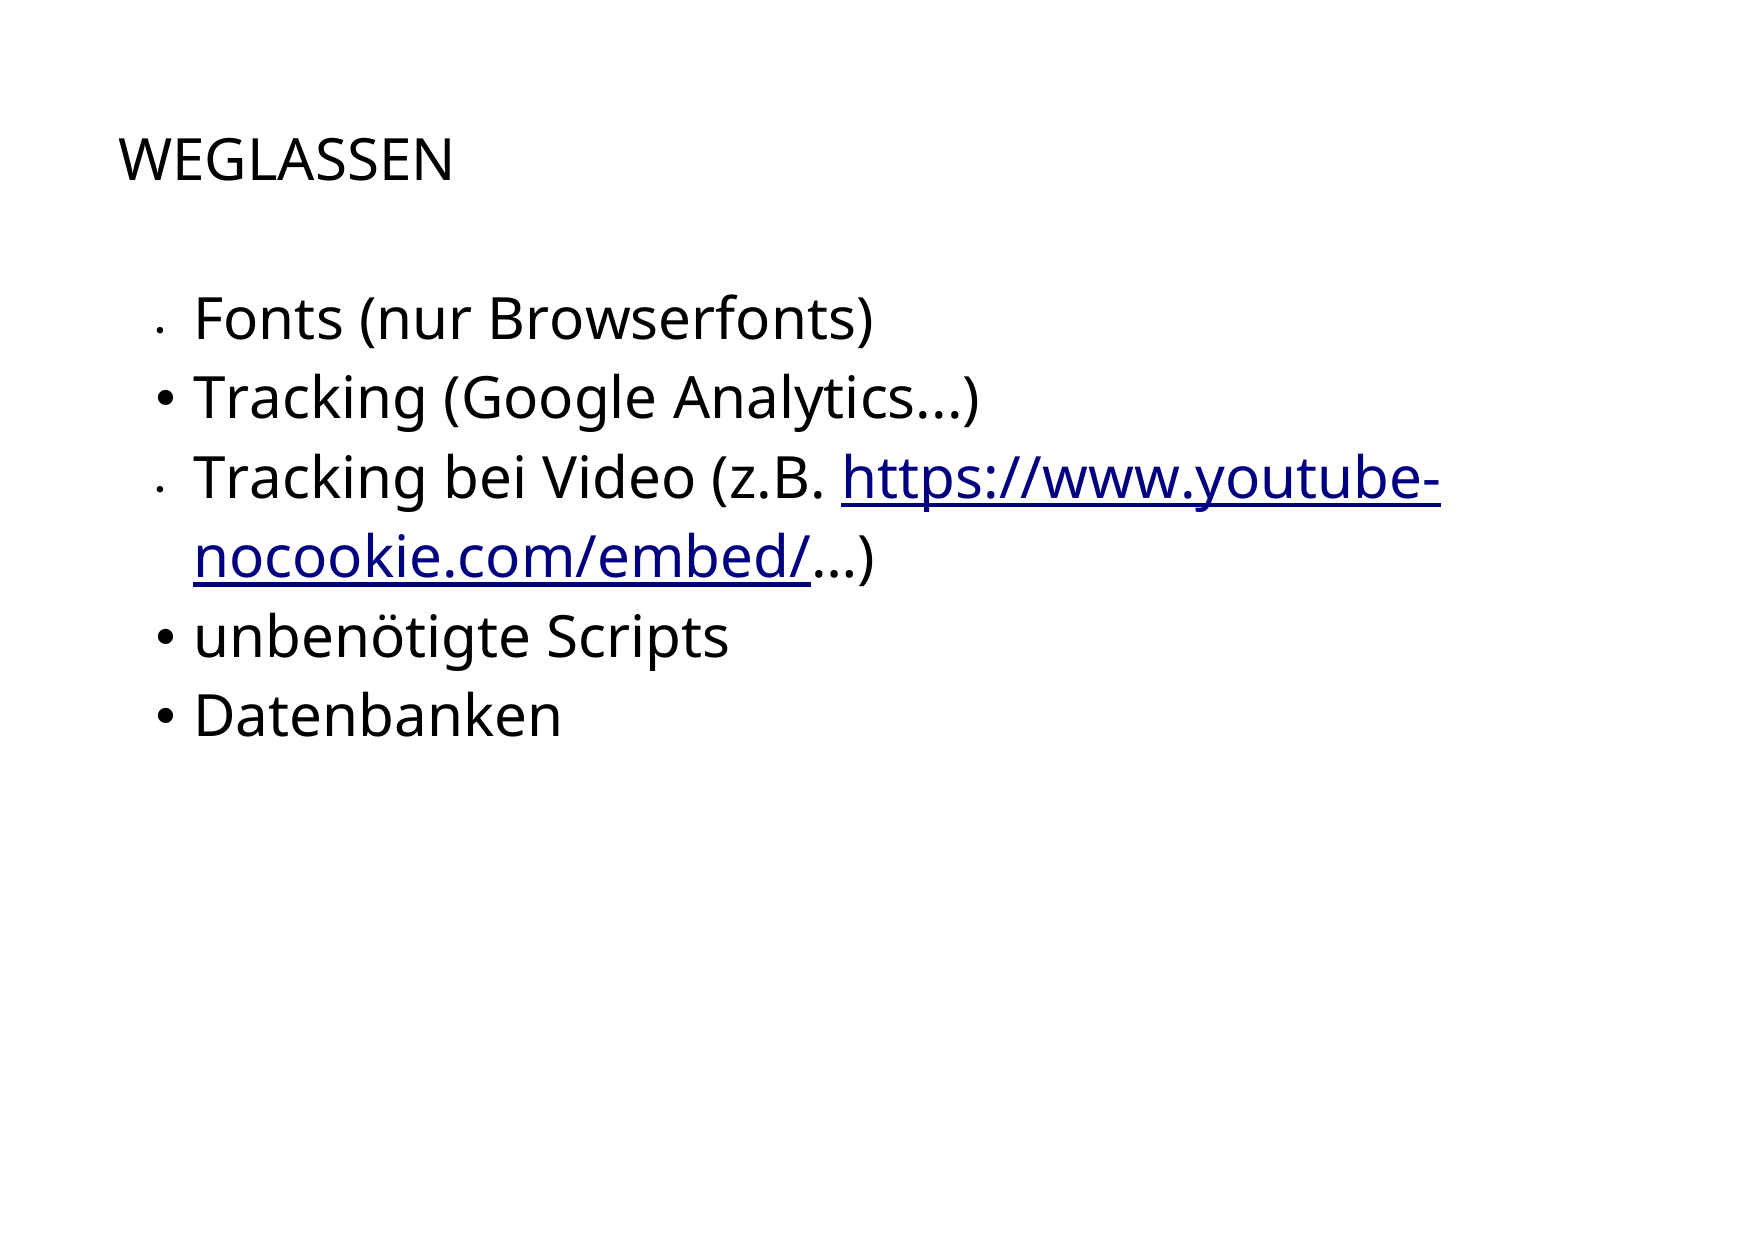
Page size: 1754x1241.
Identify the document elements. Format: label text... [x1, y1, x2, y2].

list unbenötigte Scripts [156, 595, 1636, 674]
list Fonts (nur Browserfonts) [156, 277, 1636, 357]
list Datenbanken [156, 674, 1636, 754]
list Tracking (Google Analytics...) [156, 357, 1636, 436]
list Tracking bei Video (z.B. https://www.youtube-nocookie.com/embed/…) [156, 436, 1636, 595]
text WEGLASSEN [118, 118, 1636, 198]
